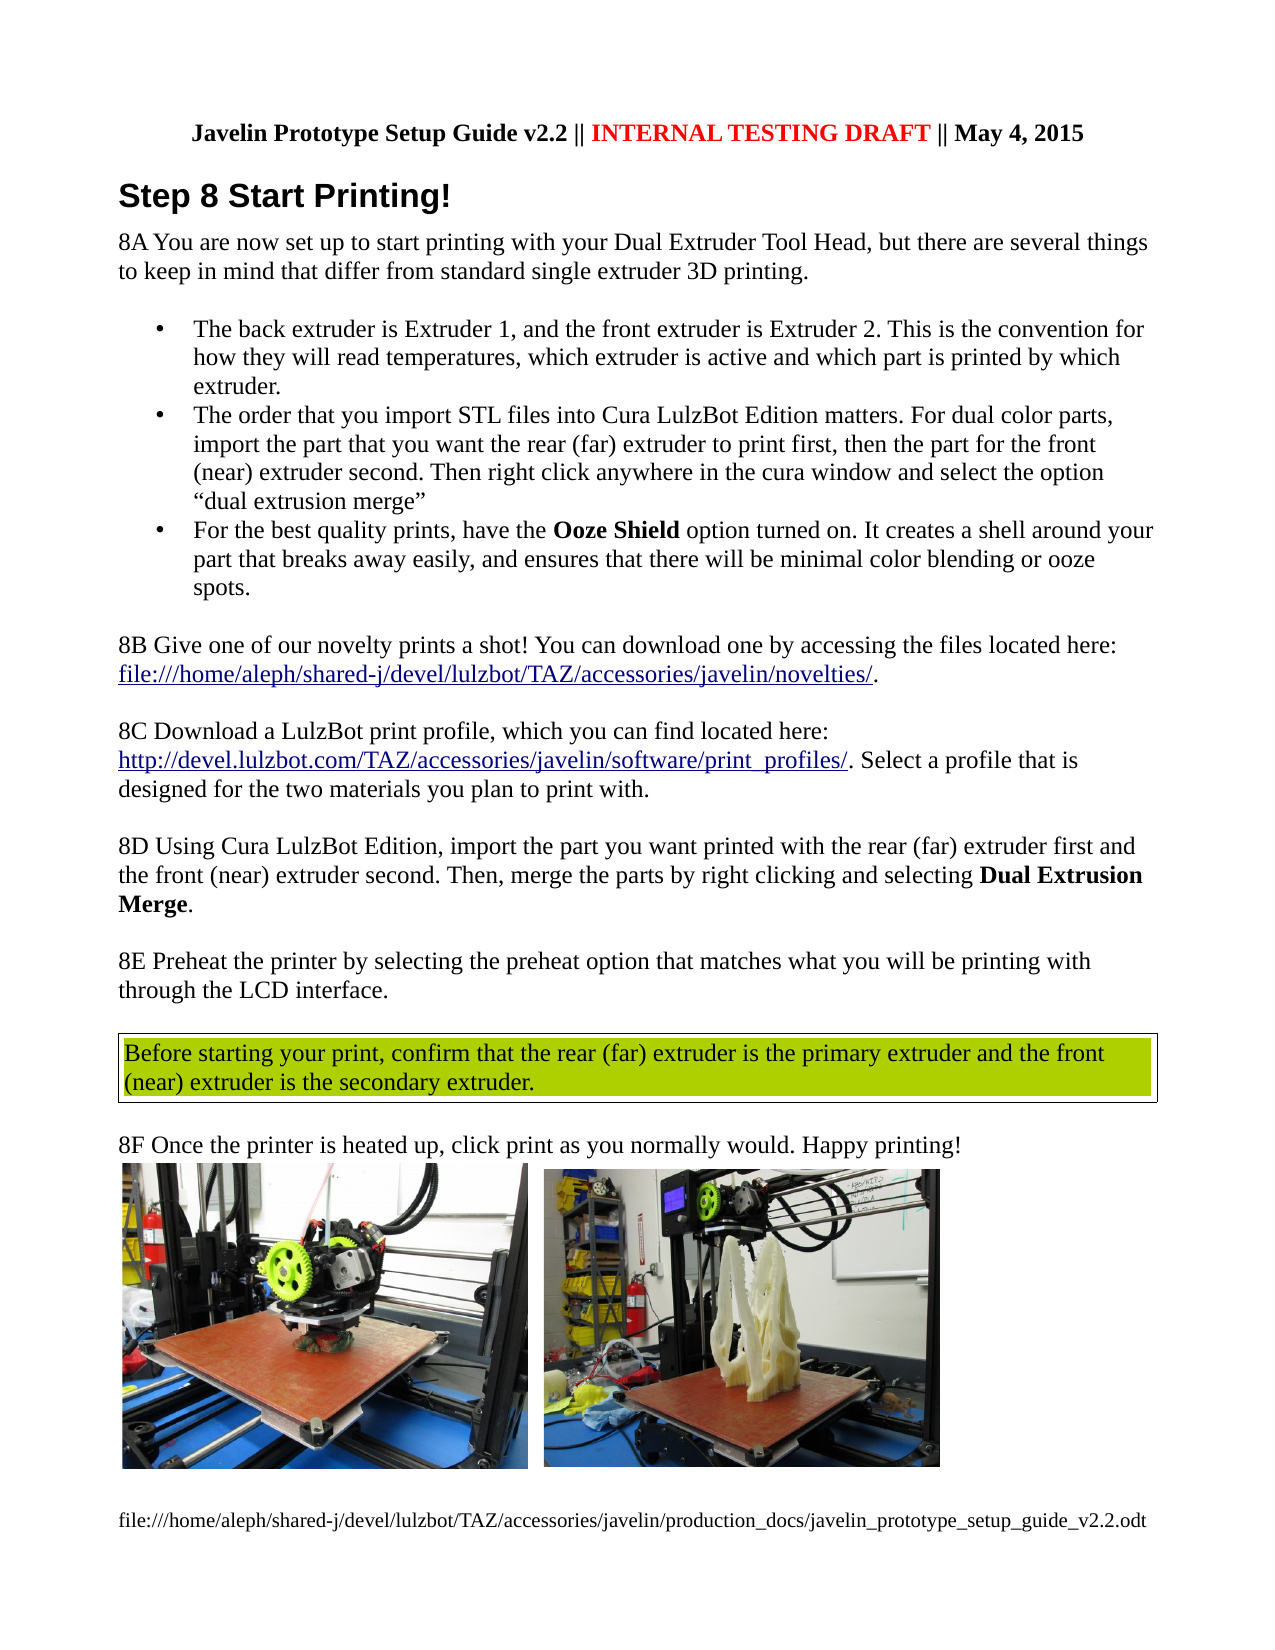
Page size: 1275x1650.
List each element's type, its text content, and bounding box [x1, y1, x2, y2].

picture [543, 1169, 940, 1467]
list The back extruder is Extruder 1, and the front extruder is Extruder 2. This is the convention for how they will read temperatures, which extruder is active and which part is printed by which extruder. [156, 314, 1157, 400]
list For the best quality prints, have the Ooze Shield option turned on. It creates a shell around your part that breaks away easily, and ensures that there will be minimal color blending or ooze spots. [156, 515, 1157, 601]
text 8E Preheat the printer by selecting the preheat option that matches what you will be printing with through the LCD interface. [118, 946, 1157, 1004]
subtitle Step 8 Start Printing! [118, 176, 1157, 215]
list The order that you import STL files into Cura LulzBot Edition matters. For dual color parts, import the part that you want the rear (far) extruder to print first, then the part for the front (near) extruder second. Then right click anywhere in the cura window and select the option “dual extrusion merge” [156, 400, 1157, 515]
text 8F Once the printer is heated up, click print as you normally would. Happy printing! [118, 1130, 1157, 1159]
text 8A You are now set up to start printing with your Dual Extruder Tool Head, but there are several things to keep in mind that differ from standard single extruder 3D printing. [118, 227, 1157, 285]
text 8B Give one of our novelty prints a shot! You can download one by accessing the files located here: file:///home/aleph/shared-j/devel/lulzbot/TAZ/accessories/javelin/novelties/. [118, 630, 1157, 687]
table_header Before starting your print, confirm that the rear (far) extruder is the primary extruder and the front (near) extruder is the secondary extruder. [119, 1034, 1157, 1102]
text 8D Using Cura LulzBot Edition, import the part you want printed with the rear (far) extruder first and the front (near) extruder second. Then, merge the parts by right clicking and selecting Dual Extrusion Merge. [118, 831, 1157, 917]
picture [122, 1163, 528, 1469]
text 8C Download a LulzBot print profile, which you can find located here: http://devel.lulzbot.com/TAZ/accessories/javelin/software/print_profiles/. Select a profile that is designed for the two materials you plan to print with. [118, 716, 1157, 802]
